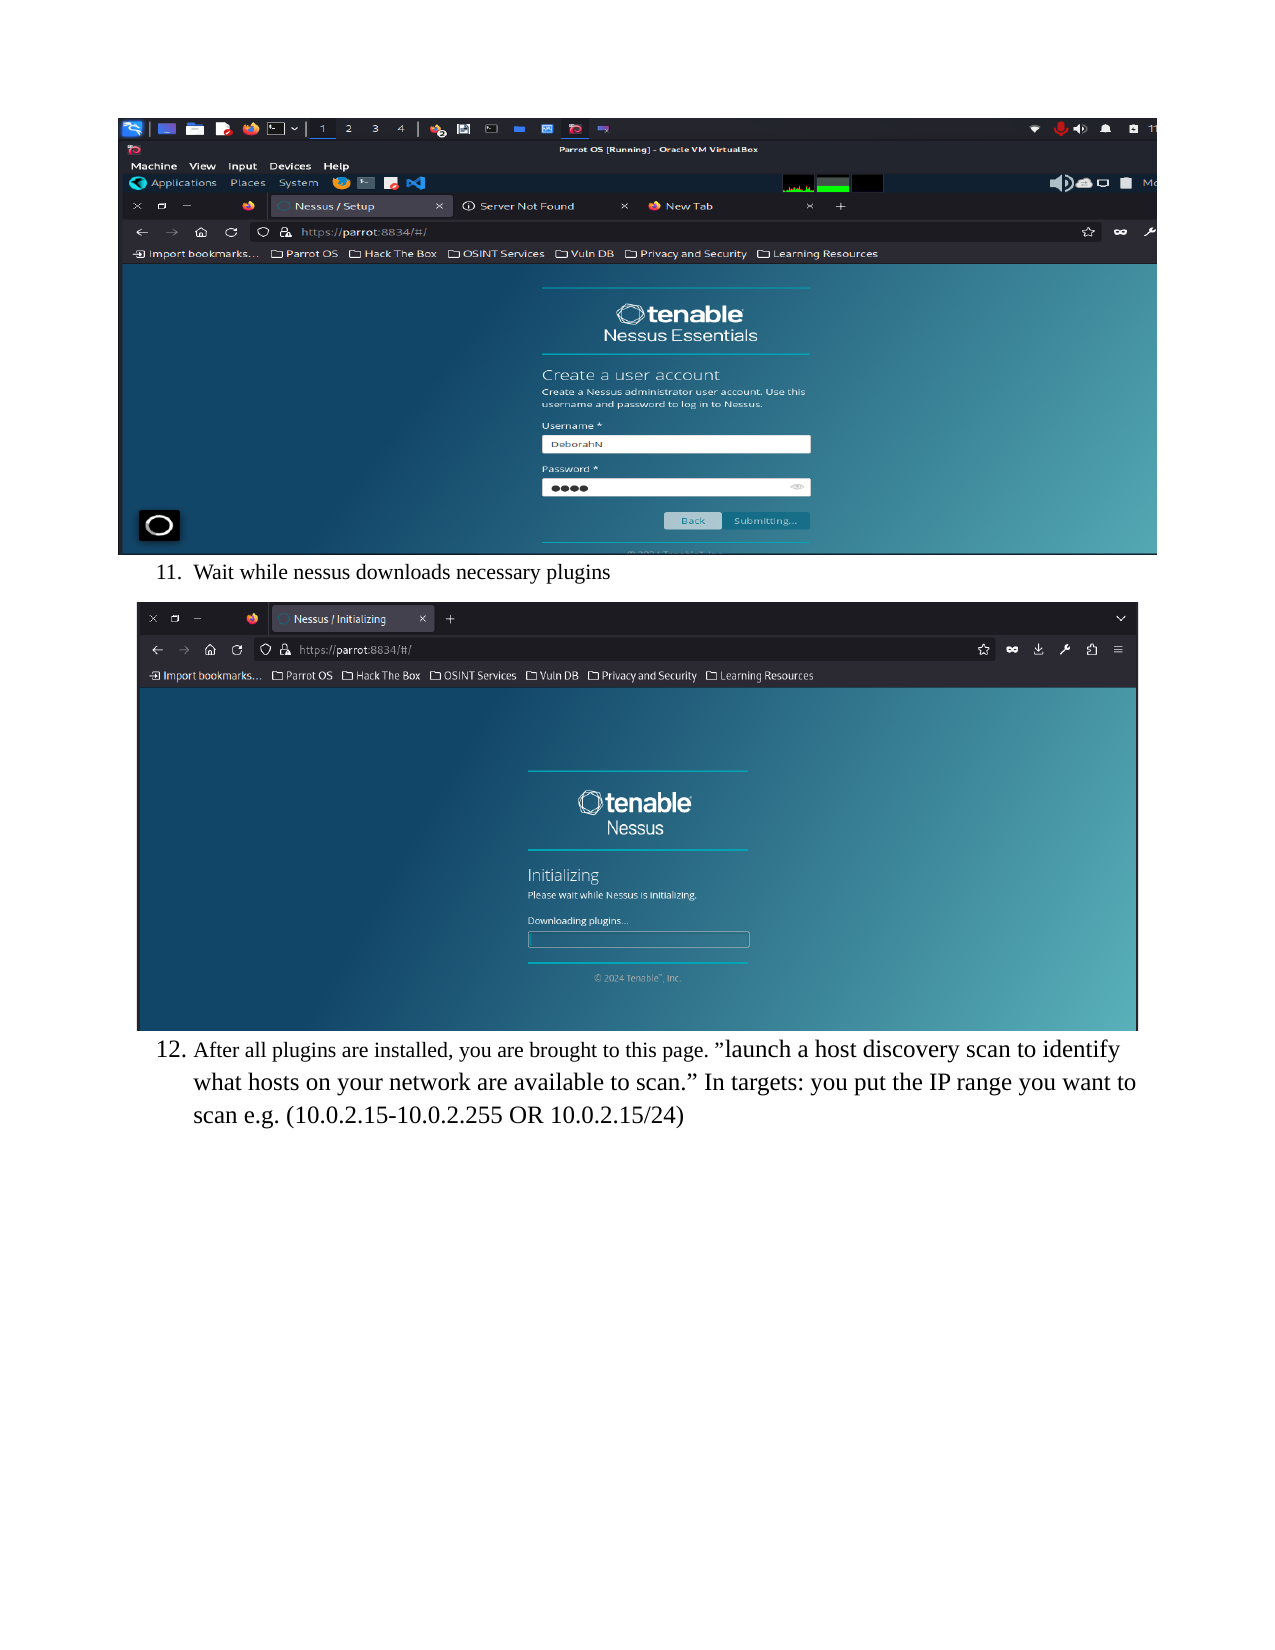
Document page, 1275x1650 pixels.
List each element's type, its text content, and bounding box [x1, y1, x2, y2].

picture [136, 602, 1139, 1031]
list After all plugins are installed, you are brought to this page. ”launch a host discovery scan to identify what hosts on your network are available to scan.” In targets: you put the IP range you want to scan e.g. (10.0.2.15-10.0.2.255 OR 10.0.2.15/24) [156, 602, 1157, 1129]
picture [118, 118, 1157, 555]
list Wait while nessus downloads necessary plugins [156, 555, 1157, 584]
